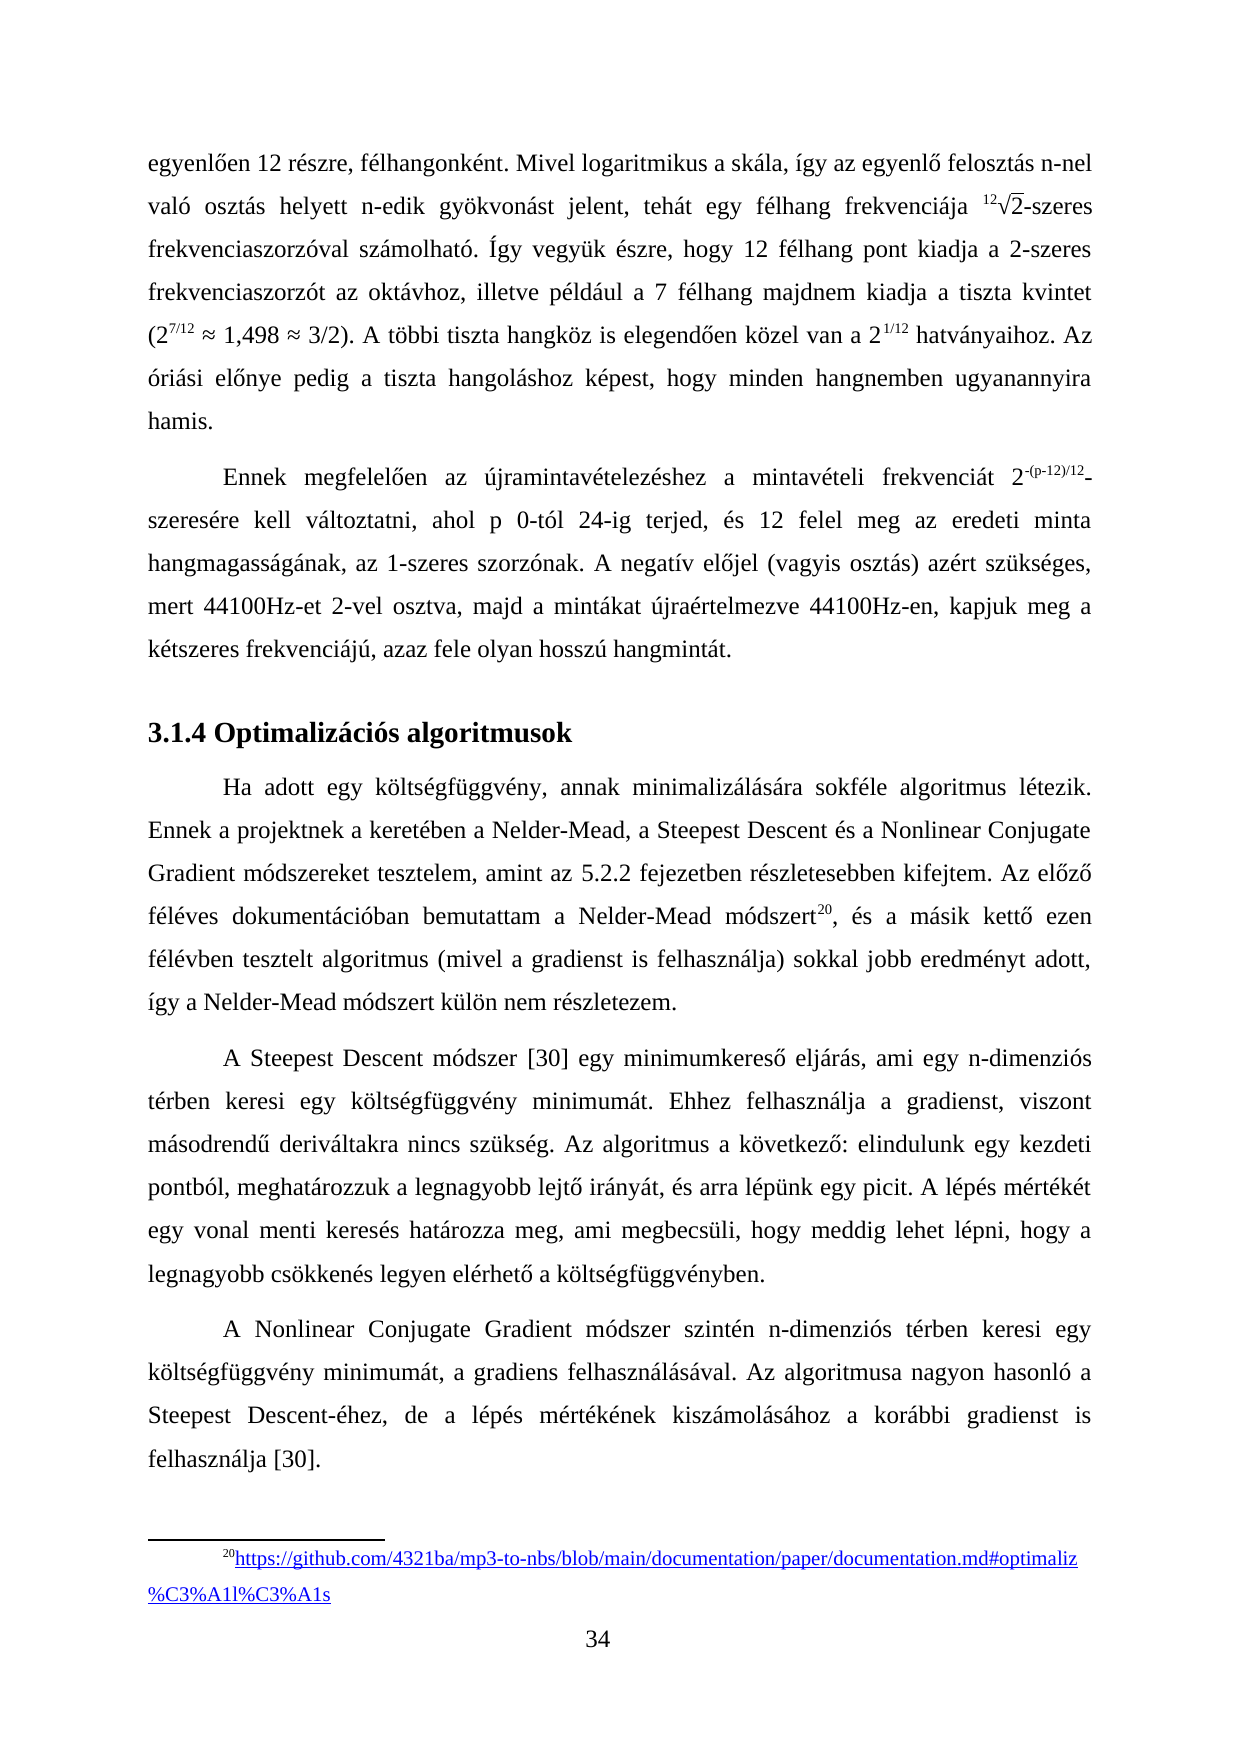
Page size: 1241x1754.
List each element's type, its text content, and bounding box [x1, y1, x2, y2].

subtitle Optimalizációs algoritmusok [148, 715, 1092, 749]
text https://github.com/4321ba/mp3-to-nbs/blob/main/documentation/paper/documentation.md#optimaliz%C3%A1l%C3%A1s [148, 1546, 1092, 1606]
text Ha adott egy költségfüggvény, annak minimalizálására sokféle algoritmus létezik. Ennek a projektnek a keretében a Nelder-Mead, a Steepest Descent és a Nonlinear Conjugate Gradient módszereket tesztelem, amint az 5.2.2 fejezetben részletesebben kifejtem. Az előző féléves dokumentációban bemutattam a Nelder-Mead módszert, és a másik kettő ezen félévben tesztelt algoritmus (mivel a gradienst is felhasználja) sokkal jobb eredményt adott, így a Nelder-Mead módszert külön nem részletezem. [148, 772, 1092, 1016]
text A Steepest Descent módszer [30] egy minimumkereső eljárás, ami egy n-dimenziós térben keresi egy költségfüggvény minimumát. Ehhez felhasználja a gradienst, viszont másodrendű deriváltakra nincs szükség. Az algoritmus a következő: elindulunk egy kezdeti pontból, meghatározzuk a legnagyobb lejtő irányát, és arra lépünk egy picit. A lépés mértékét egy vonal menti keresés határozza meg, ami megbecsüli, hogy meddig lehet lépni, hogy a legnagyobb csökkenés legyen elérhető a költségfüggvényben. [148, 1043, 1092, 1287]
text egyenlően 12 részre, félhangonként. Mivel logaritmikus a skála, így az egyenlő felosztás n-nel való osztás helyett n-edik gyökvonást jelent, tehát egy félhang frekvenciája 12√2-szeres frekvenciaszorzóval számolható. Így vegyük észre, hogy 12 félhang pont kiadja a 2-szeres frekvenciaszorzót az oktávhoz, illetve például a 7 félhang majdnem kiadja a tiszta kvintet (27/12 ≈ 1,498 ≈ 3/2). A többi tiszta hangköz is elegendően közel van a 21/12 hatványaihoz. Az óriási előnye pedig a tiszta hangoláshoz képest, hogy minden hangnemben ugyanannyira hamis. [148, 148, 1092, 435]
text A Nonlinear Conjugate Gradient módszer szintén n-dimenziós térben keresi egy költségfüggvény minimumát, a gradiens felhasználásával. Az algoritmusa nagyon hasonló a Steepest Descent-éhez, de a lépés mértékének kiszámolásához a korábbi gradienst is felhasználja [30]. [148, 1314, 1092, 1472]
text Ennek megfelelően az újramintavételezéshez a mintavételi frekvenciát 2-(p-12)/12-szeresére kell változtatni, ahol p 0-tól 24-ig terjed, és 12 felel meg az eredeti minta hangmagasságának, az 1-szeres szorzónak. A negatív előjel (vagyis osztás) azért szükséges, mert 44100Hz-et 2-vel osztva, majd a mintákat újraértelmezve 44100Hz-en, kapjuk meg a kétszeres frekvenciájú, azaz fele olyan hosszú hangmintát. [148, 462, 1092, 663]
